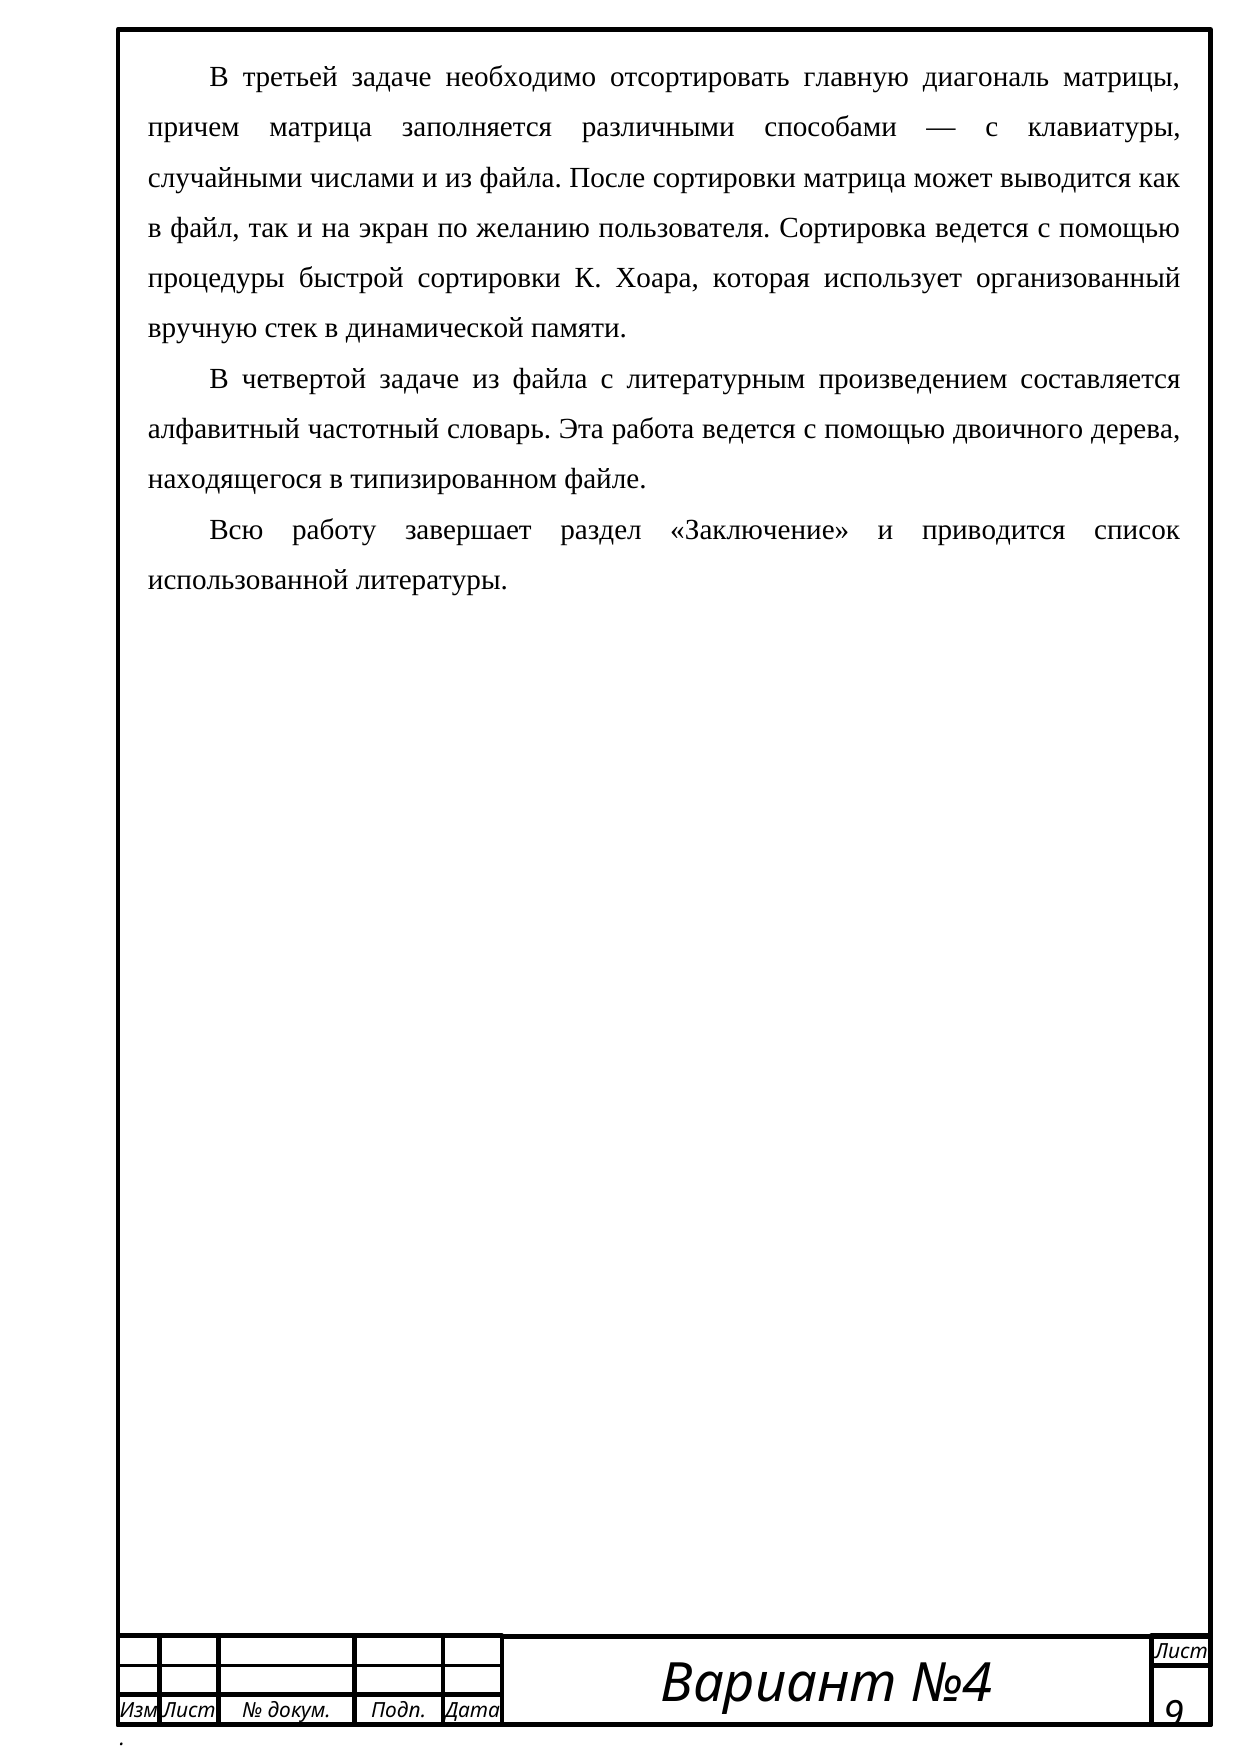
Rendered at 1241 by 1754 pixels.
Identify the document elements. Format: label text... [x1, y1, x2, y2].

text Всю работу завершает раздел «Заключение» и приводится список использованной литературы. [148, 512, 1181, 596]
text В четвертой задаче из файла с литературным произведением составляется алфавитный частотный словарь. Эта работа ведется с помощью двоичного дерева, находящегося в типизированном файле. [148, 361, 1181, 495]
text В третьей задаче необходимо отсортировать главную диагональ матрицы, причем матрица заполняется различными способами — с клавиатуры, случайными числами и из файла. После сортировки матрица может выводится как в файл, так и на экран по желанию пользователя. Сортировка ведется с помощью процедуры быстрой сортировки К. Хоара, которая использует организованный вручную стек в динамической памяти. [148, 59, 1181, 344]
